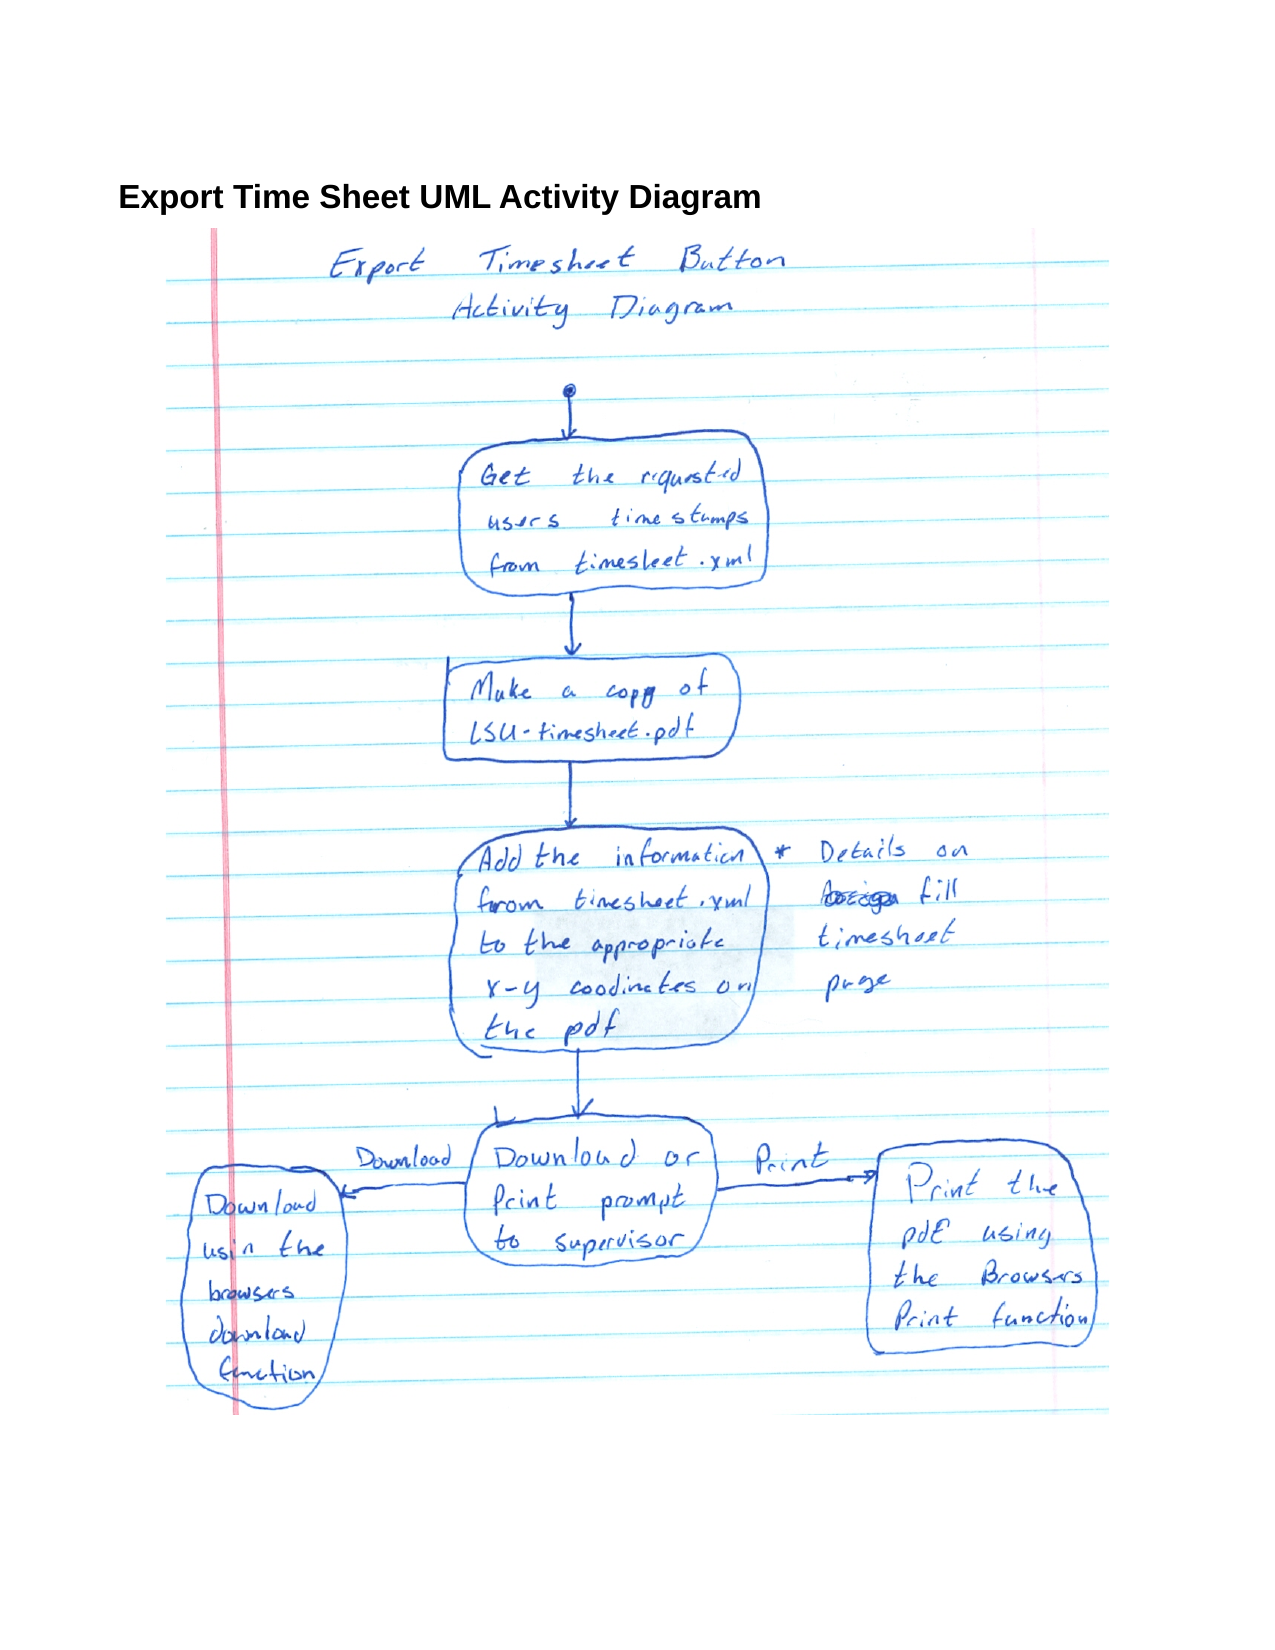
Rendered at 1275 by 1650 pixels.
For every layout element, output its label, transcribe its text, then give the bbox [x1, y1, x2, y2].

picture [165, 228, 1110, 1415]
subtitle Export Time Sheet UML Activity Diagram [118, 177, 1157, 216]
